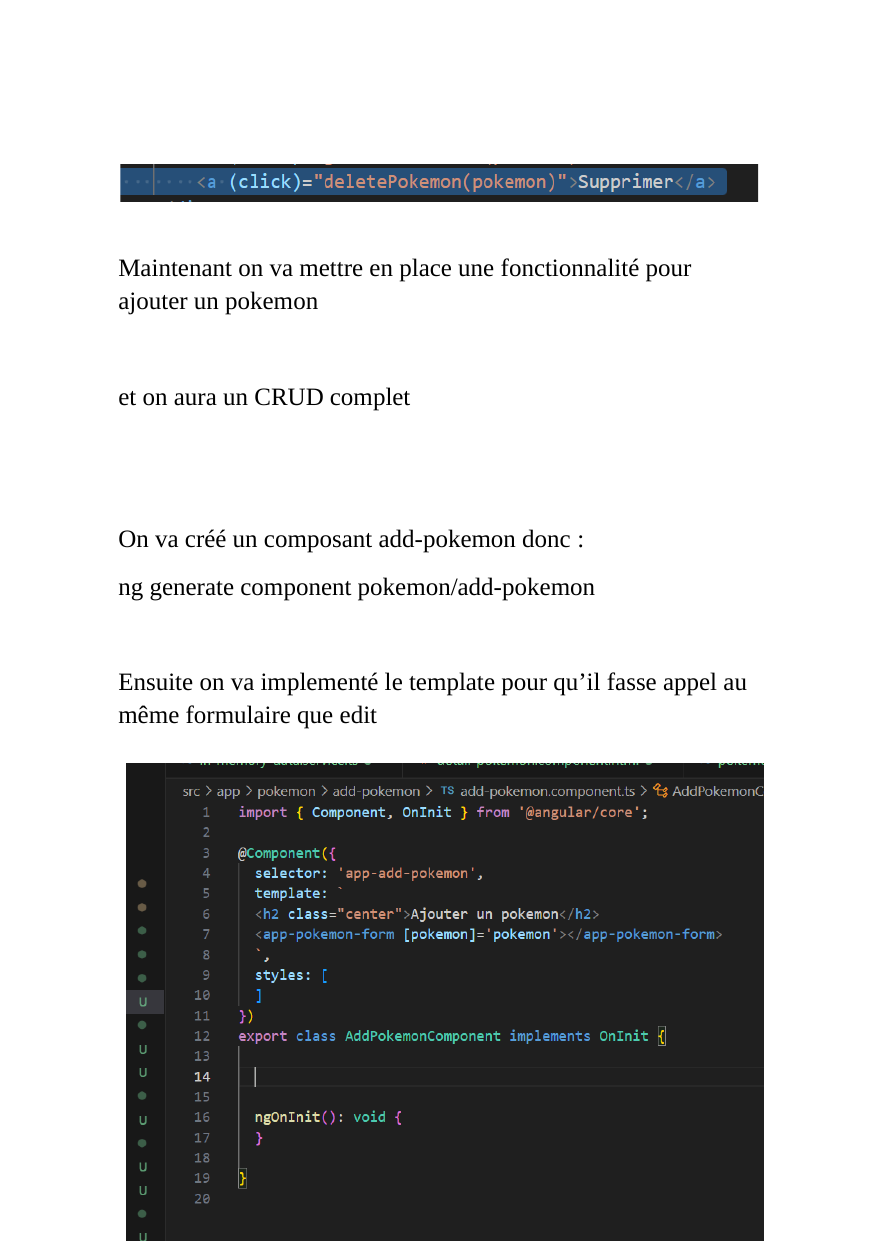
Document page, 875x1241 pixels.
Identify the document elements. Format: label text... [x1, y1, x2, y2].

text Maintenant on va mettre en place une fonctionnalité pour ajouter un pokemon [118, 253, 756, 315]
text On va créé un composant add-pokemon donc : [118, 524, 756, 553]
text et on aura un CRUD complet [118, 382, 756, 410]
text ng generate component pokemon/add-pokemon [118, 572, 756, 601]
text Ensuite on va implementé le template pour qu’il fasse appel au même formulaire que edit [118, 667, 756, 762]
picture [126, 763, 764, 1241]
picture [120, 164, 759, 202]
